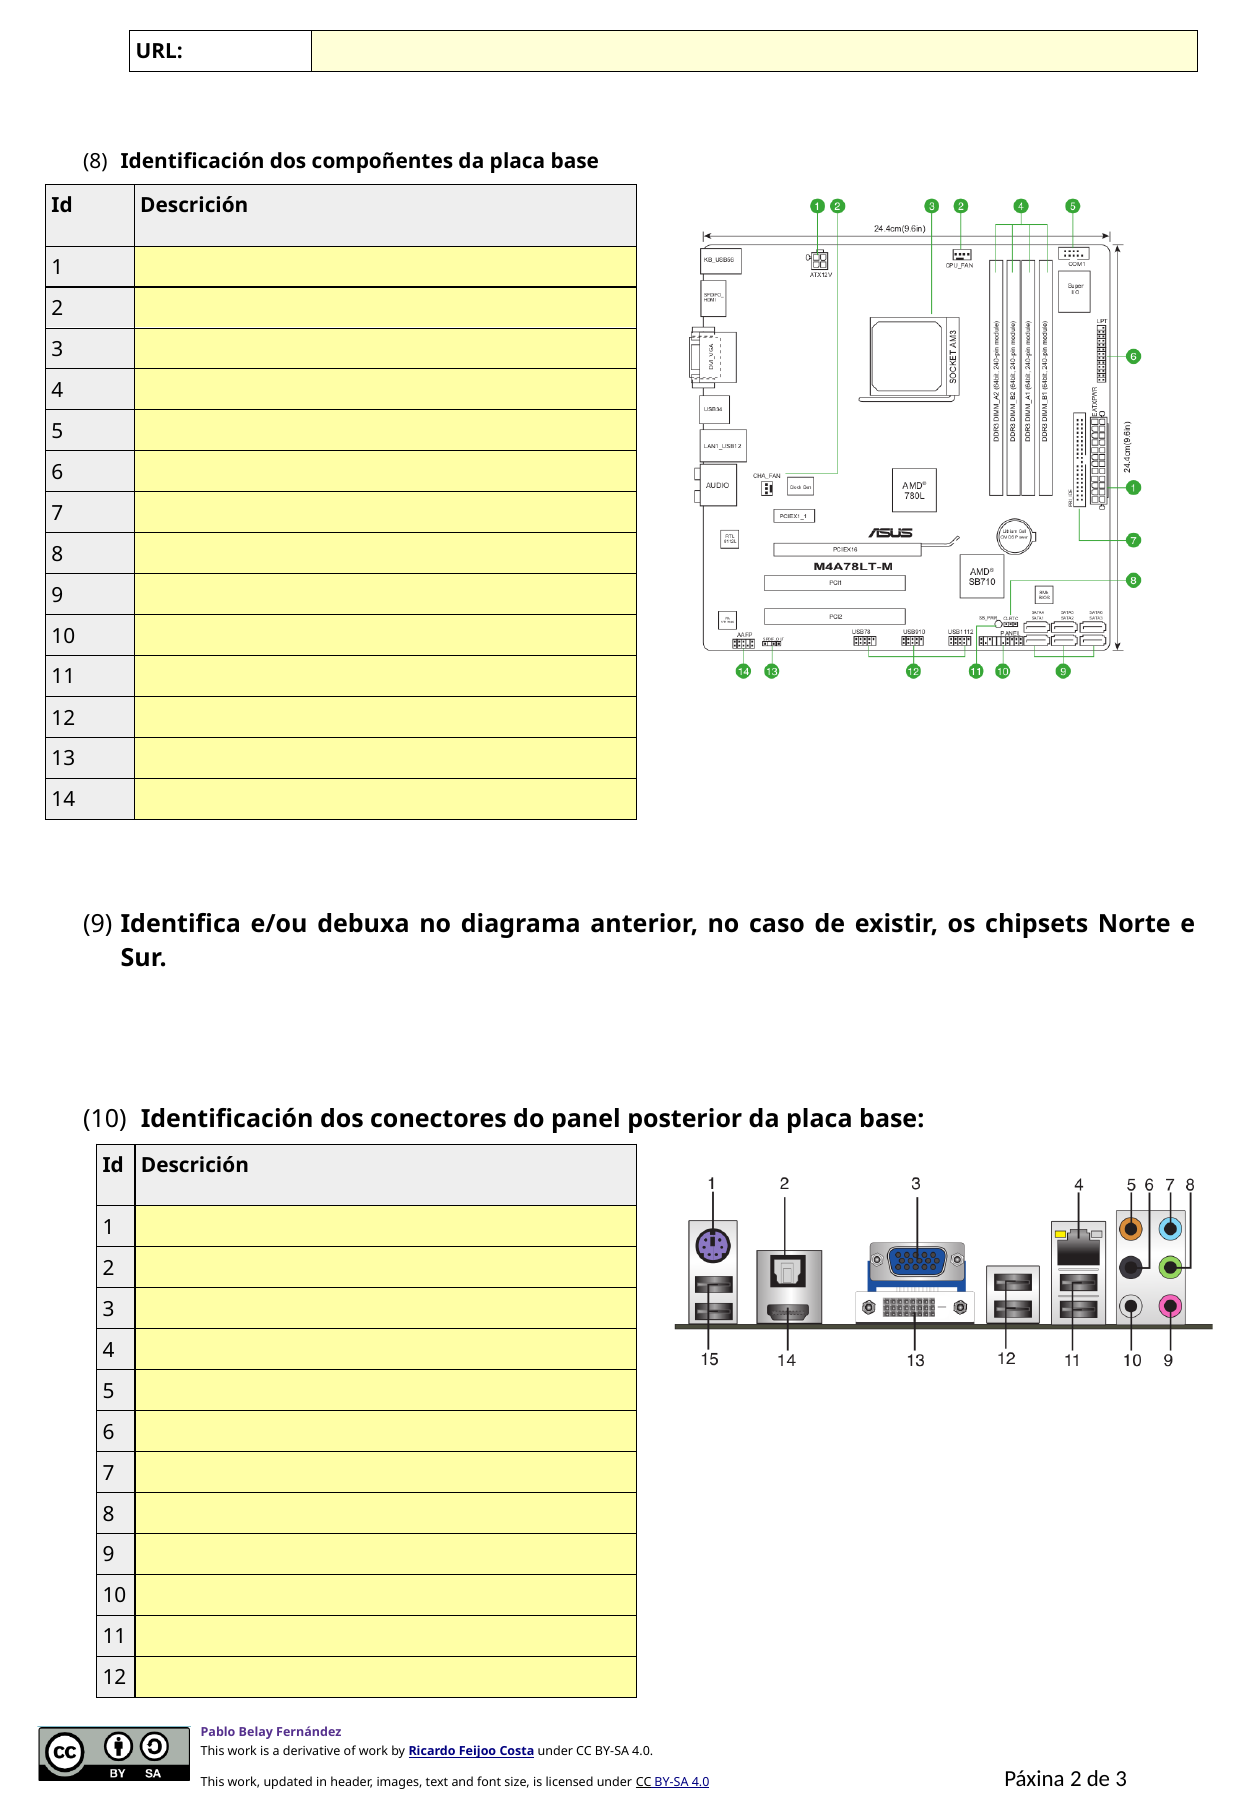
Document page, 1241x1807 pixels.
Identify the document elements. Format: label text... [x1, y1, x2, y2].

table_cell 1 [46, 247, 134, 286]
table_cell [136, 1411, 636, 1451]
table_cell 10 [46, 615, 134, 655]
picture [660, 1160, 1213, 1372]
table_cell 4 [97, 1329, 134, 1369]
table_cell 5 [46, 410, 134, 450]
table_cell 8 [46, 533, 134, 573]
table_cell [136, 1288, 636, 1328]
table_cell [135, 288, 636, 327]
list Identificación dos conectores do panel posterior da placa base: [83, 1101, 1197, 1135]
table_cell [135, 574, 636, 614]
picture [37, 1725, 191, 1783]
table_cell 7 [97, 1452, 134, 1492]
table_cell 9 [46, 574, 134, 614]
table_header Descrición [135, 185, 636, 246]
table_cell [135, 247, 636, 286]
table_cell [136, 1657, 636, 1697]
table_cell [136, 1493, 636, 1533]
table_cell [135, 697, 636, 737]
table_cell 2 [46, 288, 134, 327]
table_cell [135, 738, 636, 778]
table_header Descrición [136, 1145, 636, 1205]
table_cell 12 [97, 1657, 134, 1697]
list Identificación dos compoñentes da placa base [83, 146, 1197, 175]
table_cell [136, 1206, 636, 1246]
table_cell 8 [97, 1493, 134, 1533]
table_cell [135, 533, 636, 573]
table_cell [135, 779, 636, 819]
table_header Id [97, 1145, 134, 1205]
table_cell 11 [97, 1616, 134, 1656]
table_cell 2 [97, 1247, 134, 1287]
table_cell [136, 1452, 636, 1492]
table_cell URL: [130, 31, 311, 71]
table_cell [135, 451, 636, 491]
table_cell 12 [46, 697, 134, 737]
table_cell [136, 1575, 636, 1615]
table_cell 7 [46, 492, 134, 532]
table_cell [135, 369, 636, 409]
table_cell 4 [46, 369, 134, 409]
table_header Id [46, 185, 134, 246]
table_cell 10 [97, 1575, 134, 1615]
list Identifica e/ou debuxa no diagrama anterior, no caso de existir, os chipsets Norte e Sur. [83, 906, 1197, 974]
table_cell [135, 492, 636, 532]
table_cell [135, 656, 636, 696]
table_cell 5 [97, 1370, 134, 1410]
table_cell [136, 1534, 636, 1574]
table_cell 1 [97, 1206, 134, 1246]
table_cell 3 [97, 1288, 134, 1328]
picture [671, 192, 1162, 695]
table_cell 14 [46, 779, 134, 819]
table_cell [135, 615, 636, 655]
table_cell [312, 31, 1197, 71]
table_cell 13 [46, 738, 134, 778]
table_cell 6 [97, 1411, 134, 1451]
table_cell 11 [46, 656, 134, 696]
table_cell [135, 329, 636, 368]
table_cell 6 [46, 451, 134, 491]
table_cell 9 [97, 1534, 134, 1574]
table_cell [136, 1616, 636, 1656]
table_cell [135, 410, 636, 450]
table_cell [136, 1247, 636, 1287]
table_cell [136, 1329, 636, 1369]
table_cell 3 [46, 329, 134, 368]
table_cell [136, 1370, 636, 1410]
